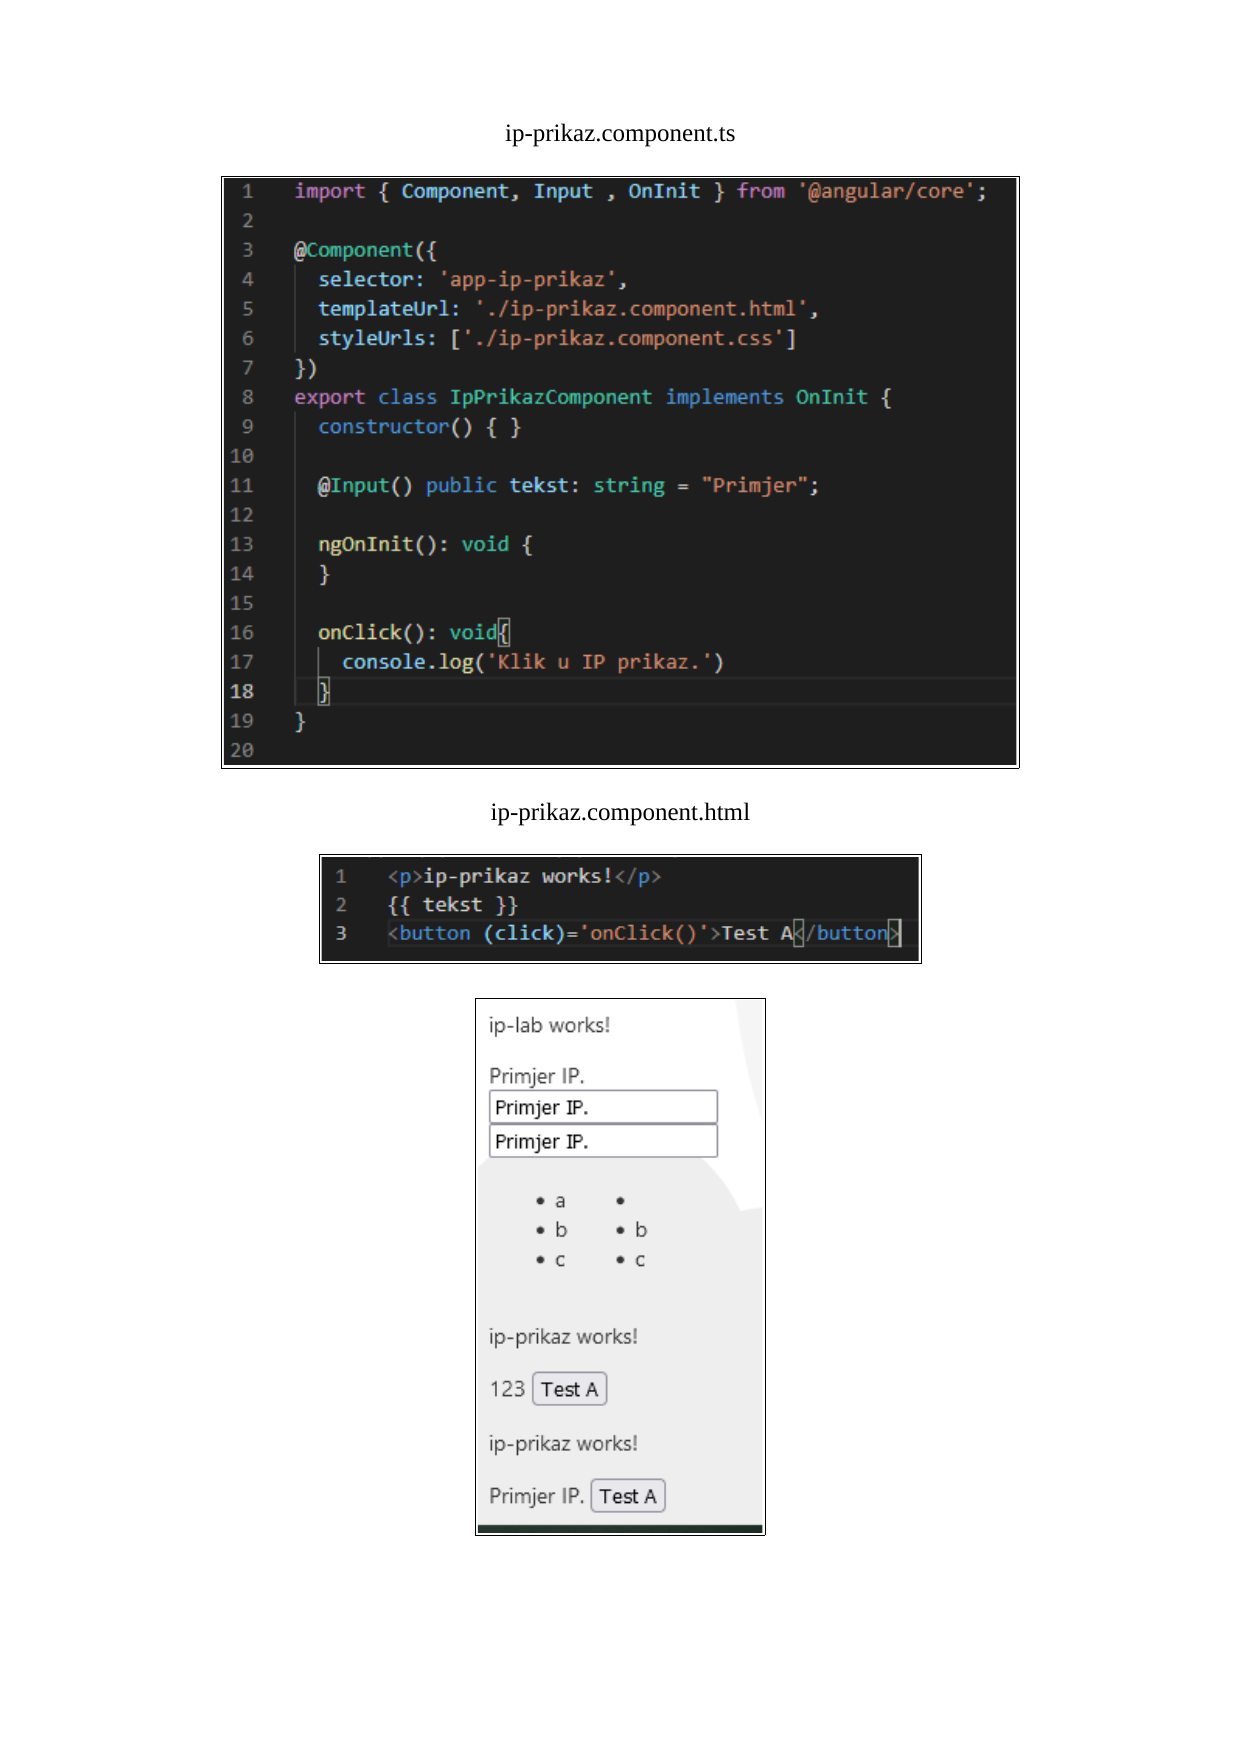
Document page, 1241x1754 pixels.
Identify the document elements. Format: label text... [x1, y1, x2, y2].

text ip-prikaz.component.html [118, 797, 1122, 825]
text ip-prikaz.component.ts [118, 118, 1122, 147]
picture [477, 1000, 763, 1533]
picture [321, 857, 919, 961]
picture [223, 178, 1017, 765]
